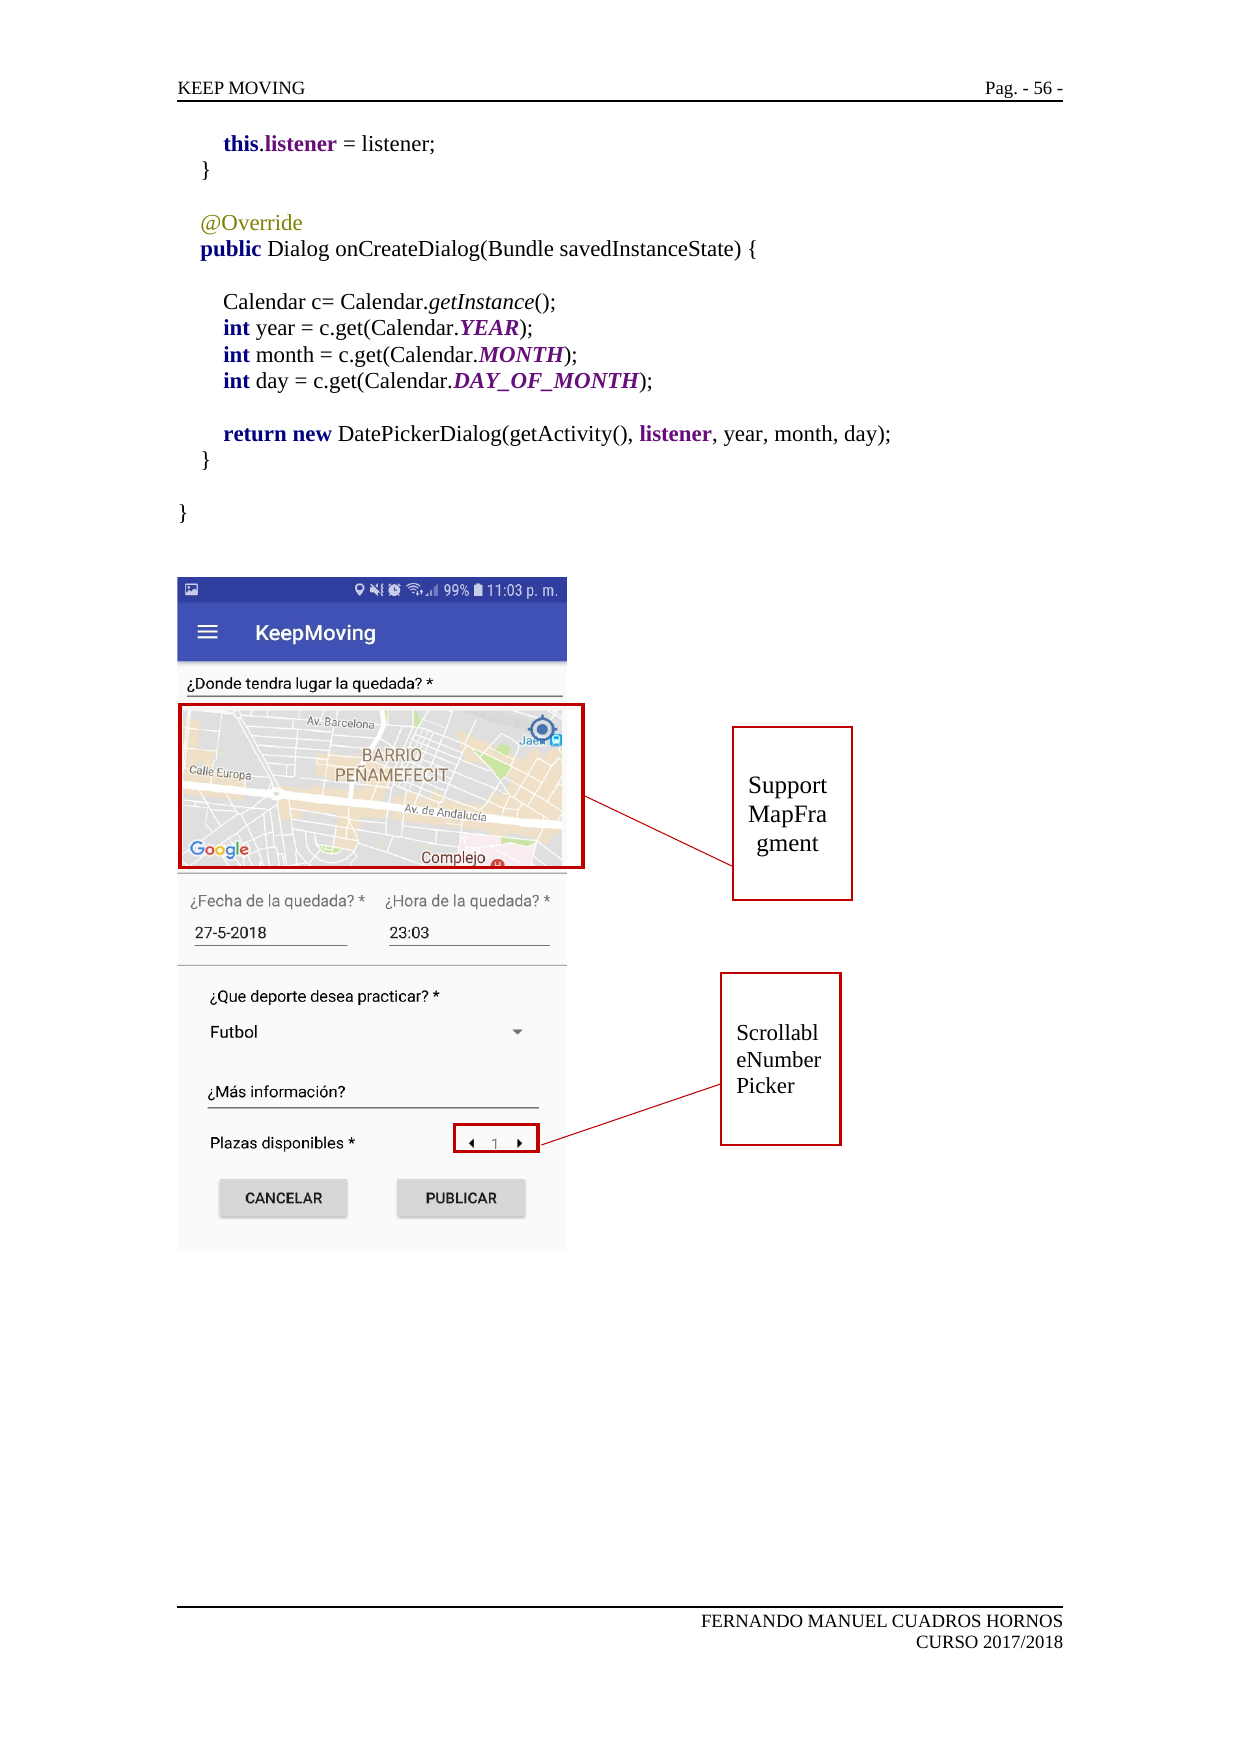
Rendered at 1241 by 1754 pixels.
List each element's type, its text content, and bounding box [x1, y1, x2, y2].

text this.listener = listener; } @Override public Dialog onCreateDialog(Bundle savedInstanceState) { Calendar c= Calendar.getInstance(); int year = c.get(Calendar.YEAR); int month = c.get(Calendar.MONTH); int day = c.get(Calendar.DAY_OF_MONTH); return new DatePickerDialog(getActivity(), listener, year, month, day); } } [177, 130, 1063, 525]
